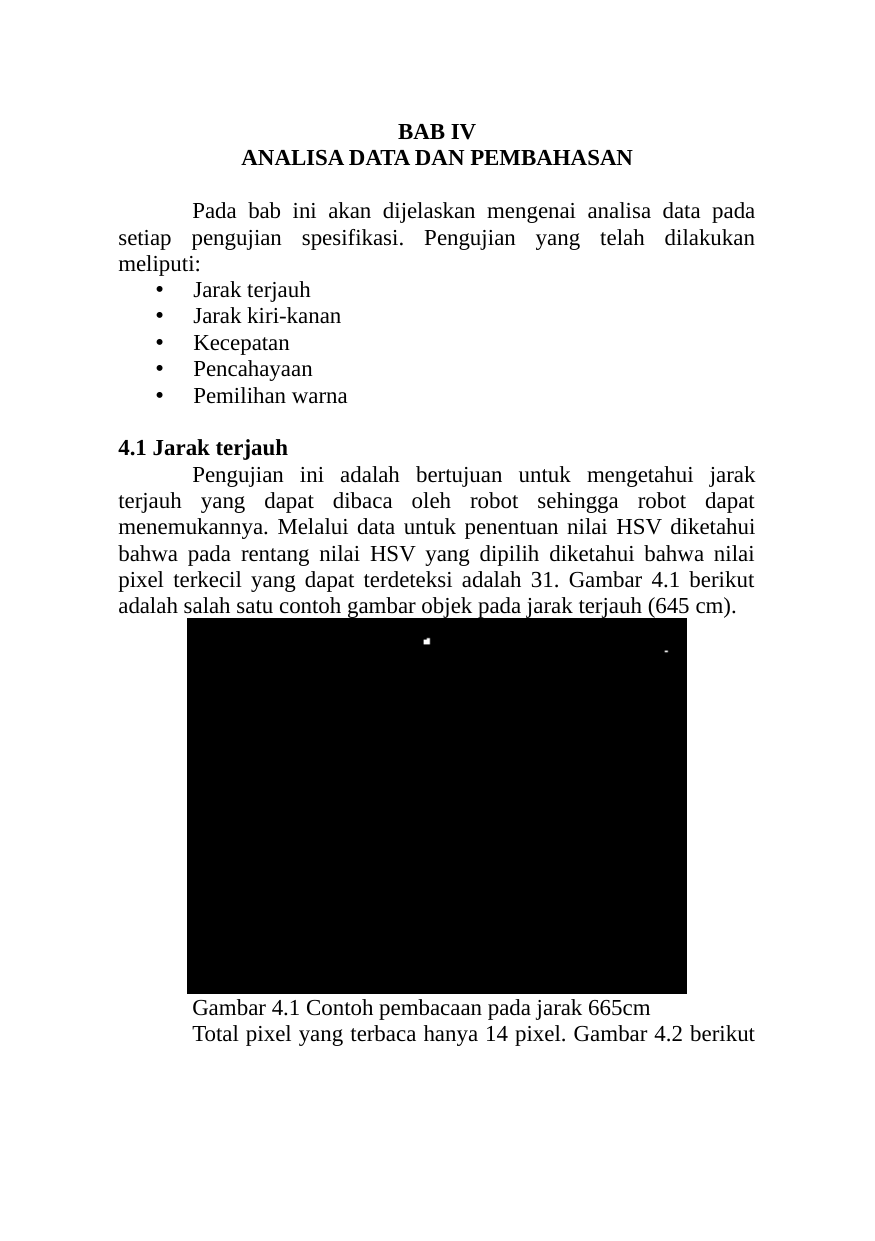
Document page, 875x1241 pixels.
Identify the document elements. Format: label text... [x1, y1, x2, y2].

list Kecepatan [156, 329, 756, 355]
text ANALISA DATA DAN PEMBAHASAN [118, 144, 756, 171]
text Pada bab ini akan dijelaskan mengenai analisa data pada setiap pengujian spesifikasi. Pengujian yang telah dilakukan meliputi: [118, 197, 756, 276]
list Jarak kiri-kanan [156, 303, 756, 329]
text Pengujian ini adalah bertujuan untuk mengetahui jarak terjauh yang dapat dibaca oleh robot sehingga robot dapat menemukannya. Melalui data untuk penentuan nilai HSV diketahui bahwa pada rentang nilai HSV yang dipilih diketahui bahwa nilai pixel terkecil yang dapat terdeteksi adalah 31. Gambar 4.1 berikut adalah salah satu contoh gambar objek pada jarak terjauh (645 cm). [118, 461, 756, 619]
list Jarak terjauh [156, 276, 756, 303]
picture [187, 618, 687, 994]
text BAB IV [118, 118, 756, 144]
text Total pixel yang terbaca hanya 14 pixel. Gambar 4.2 berikut [118, 1020, 756, 1047]
list Pencahayaan [156, 355, 756, 382]
list Pemilihan warna [156, 382, 756, 408]
text Gambar 4.1 Contoh pembacaan pada jarak 665cm [118, 619, 756, 1020]
text 4.1 Jarak terjauh [118, 434, 756, 461]
